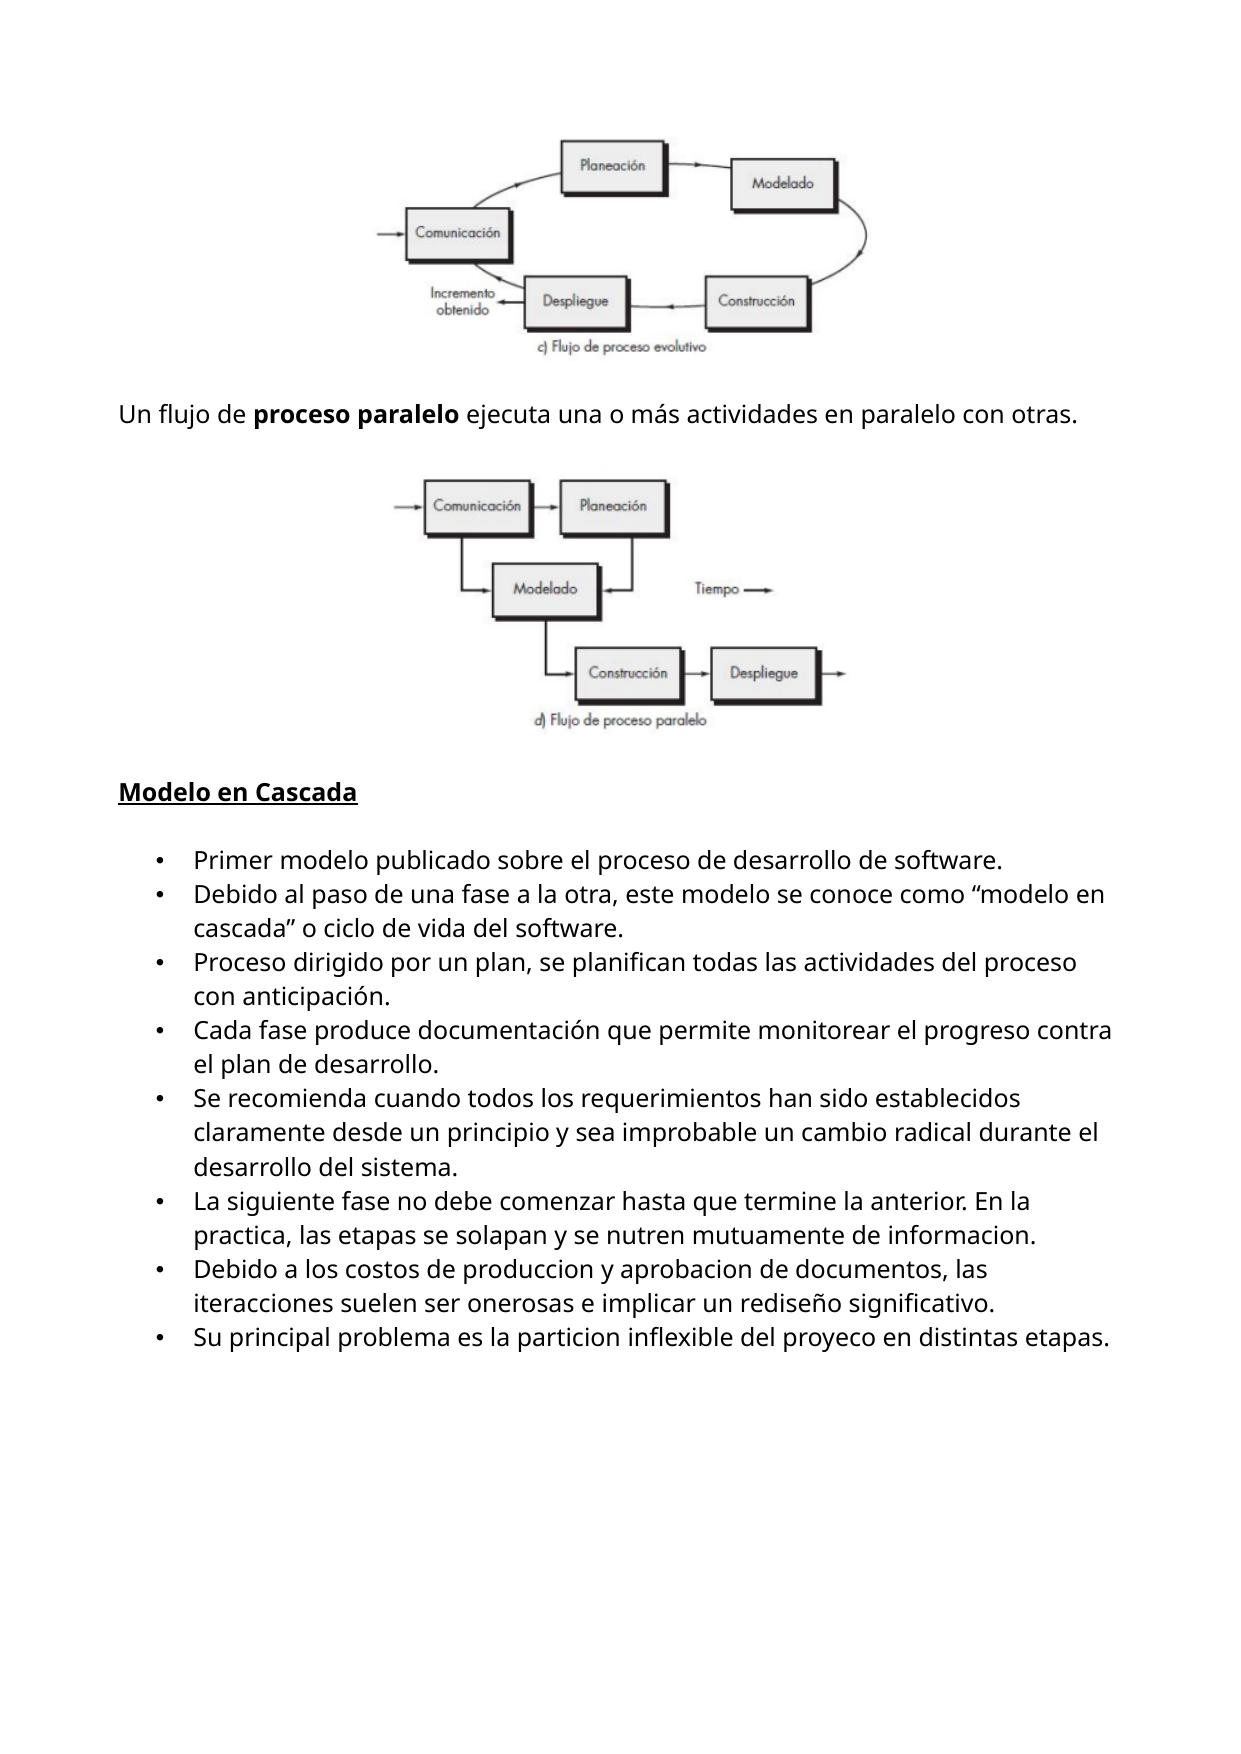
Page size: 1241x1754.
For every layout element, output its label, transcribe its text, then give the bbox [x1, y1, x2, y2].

list Debido a los costos de produccion y aprobacion de documentos, las iteracciones suelen ser onerosas e implicar un rediseño significativo. [156, 1251, 1122, 1319]
list Su principal problema es la particion inflexible del proyeco en distintas etapas. [156, 1319, 1122, 1353]
list Proceso dirigido por un plan, se planifican todas las actividades del proceso con anticipación. [156, 945, 1122, 1013]
picture [368, 118, 872, 363]
list La siguiente fase no debe comenzar hasta que termine la anterior. En la practica, las etapas se solapan y se nutren mutuamente de informacion. [156, 1183, 1122, 1251]
list Primer modelo publicado sobre el proceso de desarrollo de software. [156, 843, 1122, 877]
picture [390, 464, 851, 741]
list Se recomienda cuando todos los requerimientos han sido establecidos claramente desde un principio y sea improbable un cambio radical durante el desarrollo del sistema. [156, 1081, 1122, 1183]
text Un flujo de proceso paralelo ejecuta una o más actividades en paralelo con otras. [118, 396, 1122, 430]
list Cada fase produce documentación que permite monitorear el progreso contra el plan de desarrollo. [156, 1013, 1122, 1081]
list Debido al paso de una fase a la otra, este modelo se conoce como “modelo en cascada” o ciclo de vida del software. [156, 877, 1122, 945]
text Modelo en Cascada [118, 774, 1122, 808]
